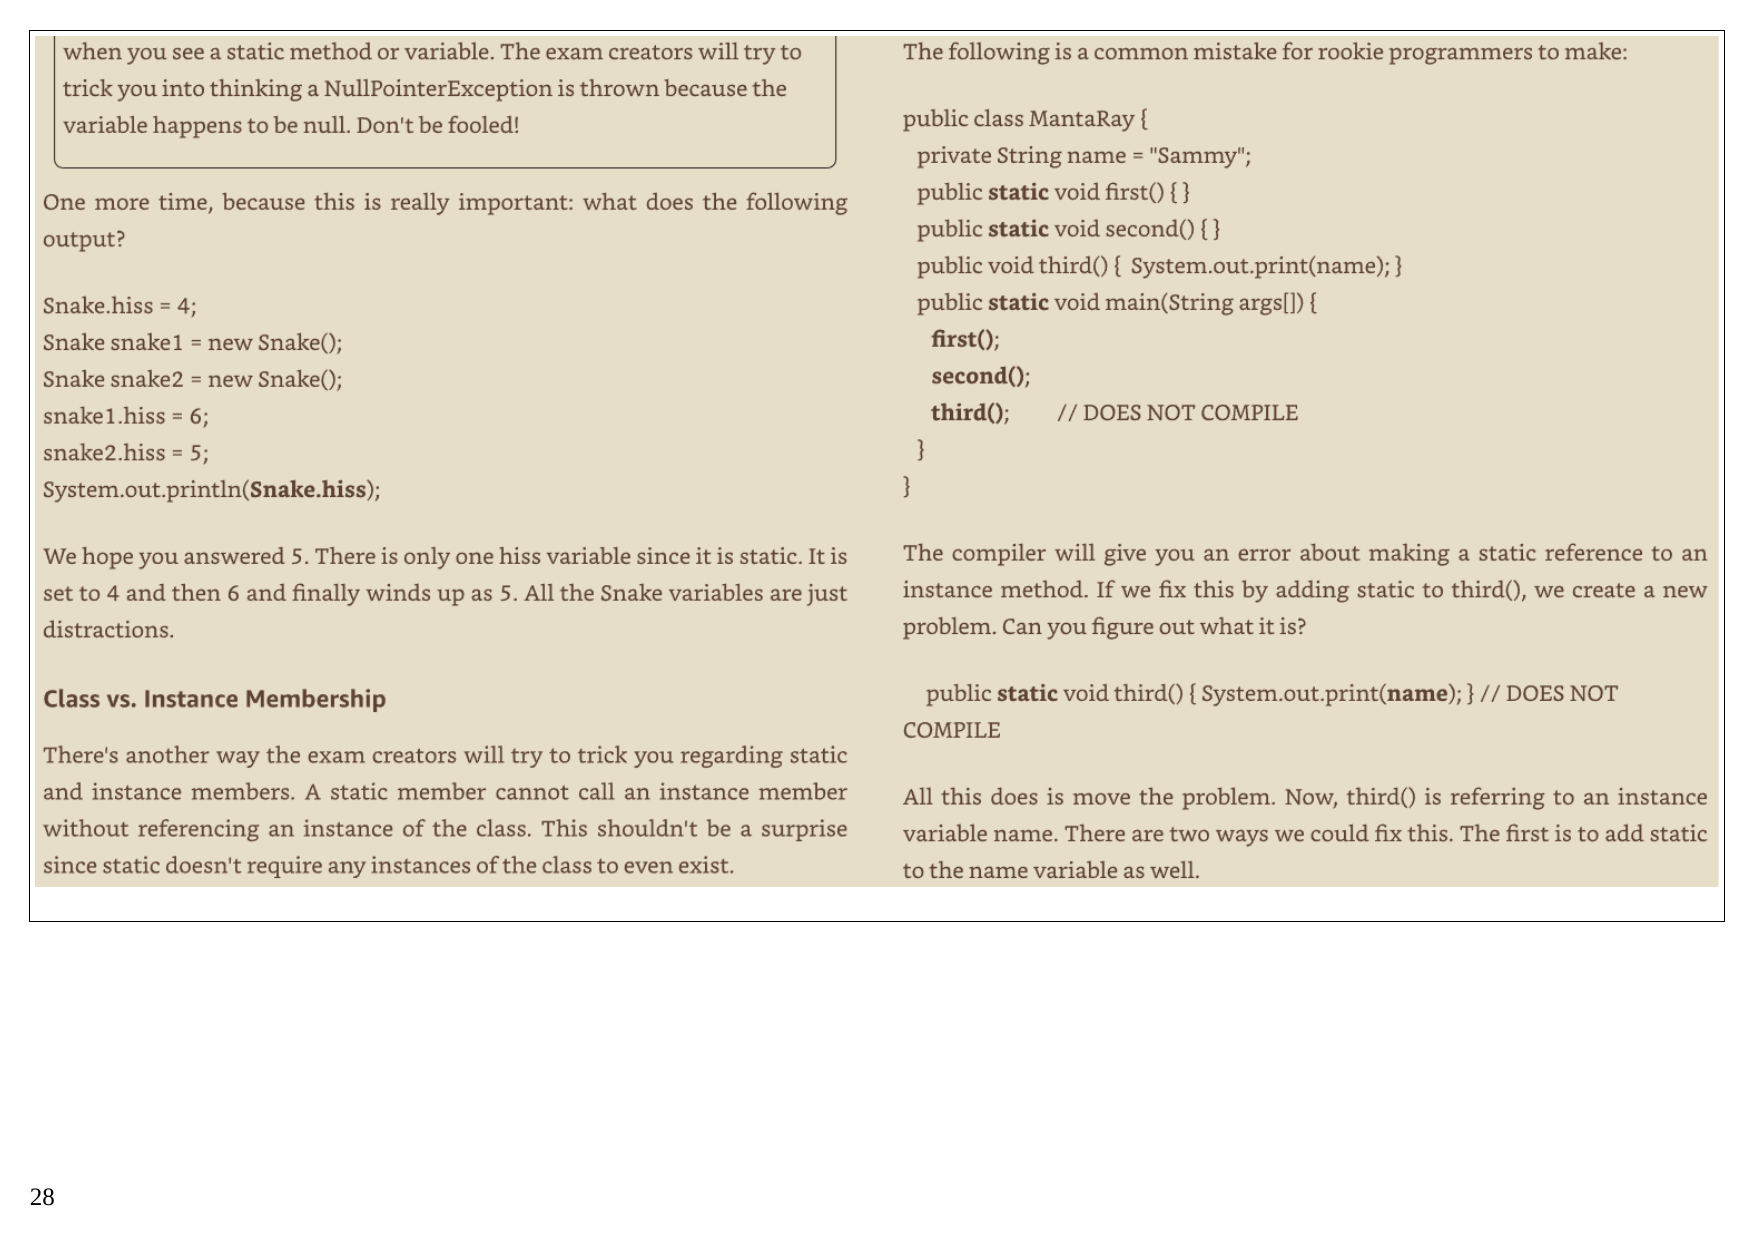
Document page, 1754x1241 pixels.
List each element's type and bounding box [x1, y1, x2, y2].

picture [35, 36, 1719, 887]
table_cell [30, 31, 1724, 921]
